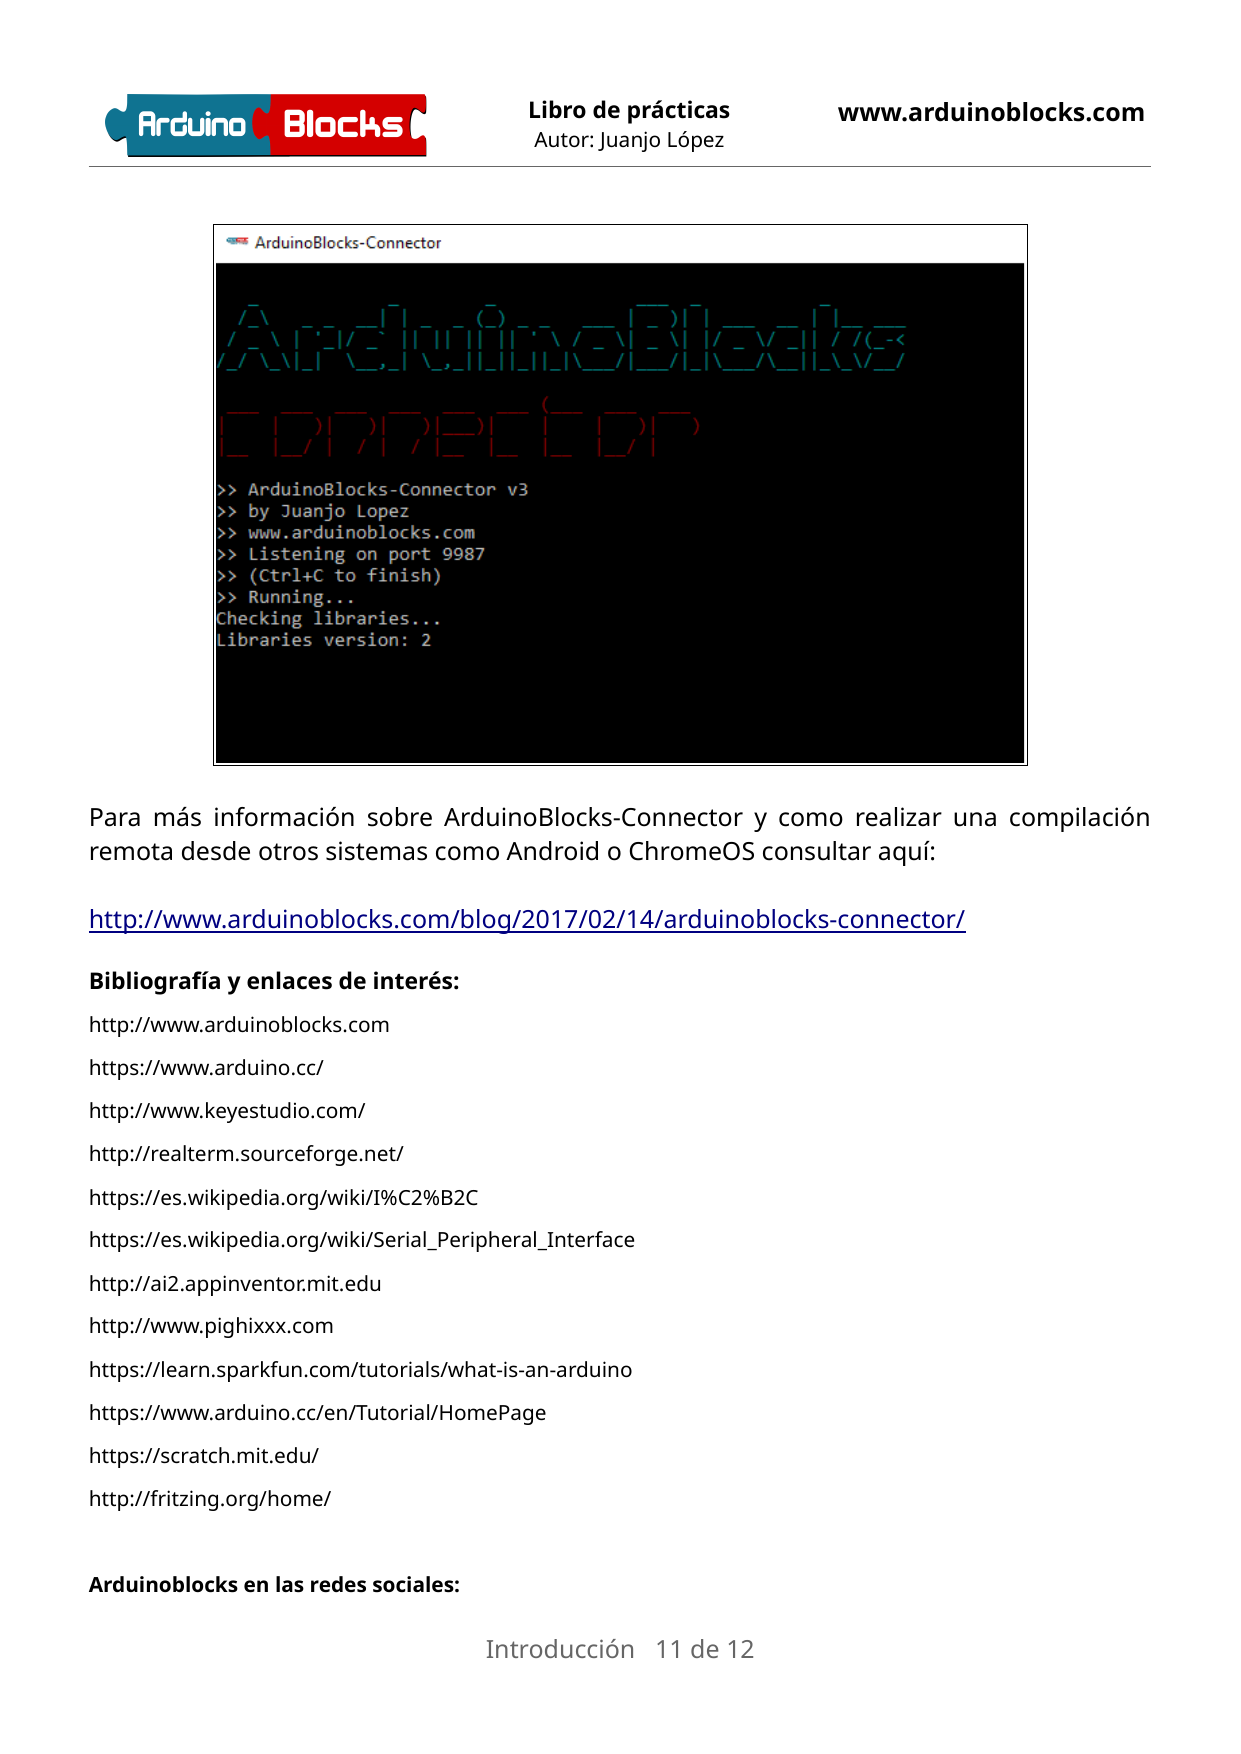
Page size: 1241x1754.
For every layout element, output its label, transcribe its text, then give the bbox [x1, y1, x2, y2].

text https://scratch.mit.edu/ [88, 1441, 1152, 1469]
text https://es.wikipedia.org/wiki/Serial_Peripheral_Interface [88, 1226, 1152, 1254]
text Bibliografía y enlaces de interés: [88, 965, 1152, 996]
text Para más información sobre ArduinoBlocks-Connector y como realizar una compilación remota desde otros sistemas como Android o ChromeOS consultar aquí: [88, 800, 1152, 868]
text http://www.arduinoblocks.com/blog/2017/02/14/arduinoblocks-connector/ [88, 902, 1152, 936]
text http://realterm.sourceforge.net/ [88, 1139, 1152, 1168]
text http://www.keyestudio.com/ [88, 1097, 1152, 1125]
text https://www.arduino.cc/ [88, 1053, 1152, 1082]
text https://learn.sparkfun.com/tutorials/what-is-an-arduino [88, 1355, 1152, 1383]
picture [105, 94, 427, 157]
picture [216, 227, 1025, 763]
text http://ai2.appinventor.mit.edu [88, 1269, 1152, 1297]
text http://www.arduinoblocks.com [88, 1011, 1152, 1039]
text https://es.wikipedia.org/wiki/I%C2%B2C [88, 1183, 1152, 1211]
text https://www.arduino.cc/en/Tutorial/HomePage [88, 1398, 1152, 1426]
text Arduinoblocks en las redes sociales: [88, 1570, 1152, 1598]
text http://fritzing.org/home/ [88, 1484, 1152, 1512]
text http://www.pighixxx.com [88, 1312, 1152, 1340]
